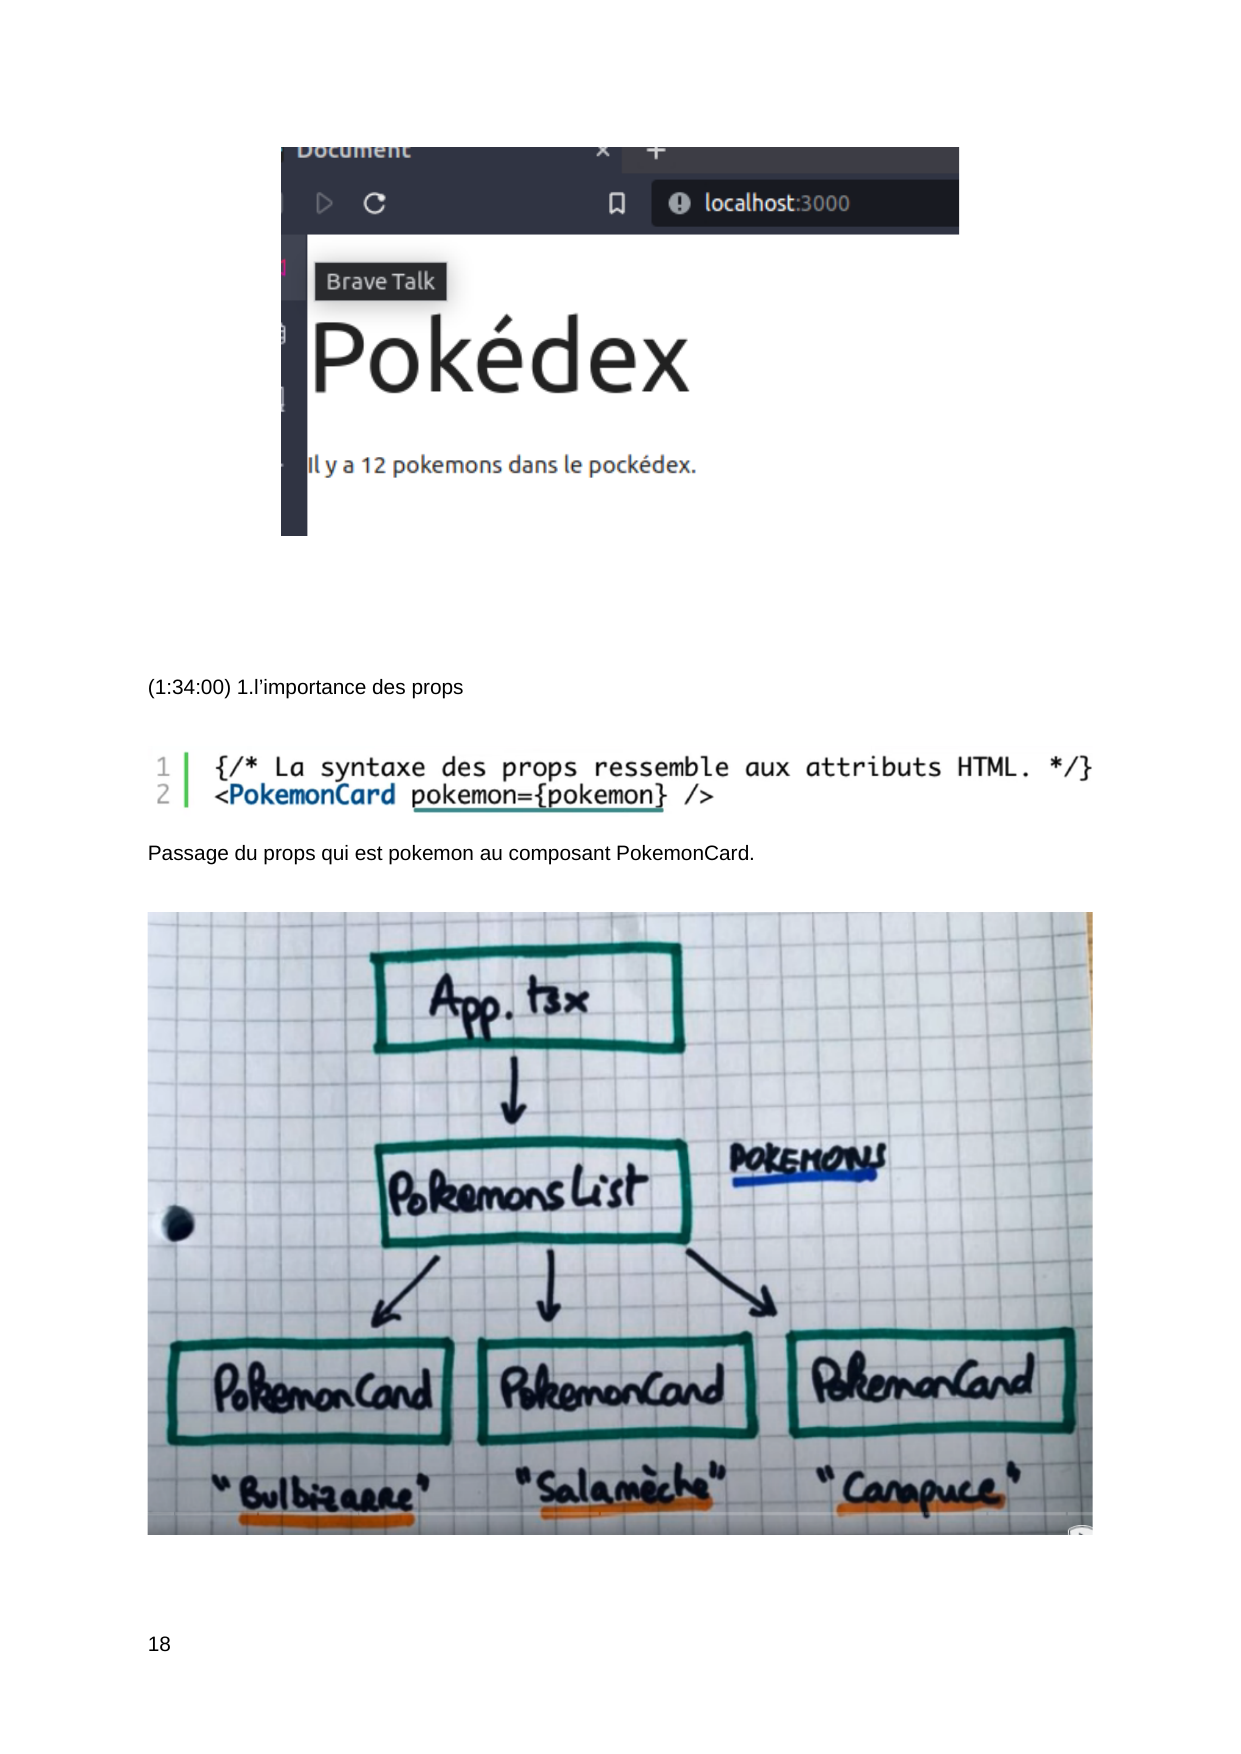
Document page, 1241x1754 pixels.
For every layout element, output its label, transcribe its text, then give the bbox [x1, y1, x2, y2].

picture [281, 147, 960, 536]
picture [147, 746, 1093, 817]
text Passage du props qui est pokemon au composant PokemonCard. [148, 841, 1093, 864]
text (1:34:00) 1.l’importance des props [148, 675, 1093, 699]
picture [147, 912, 1093, 1535]
